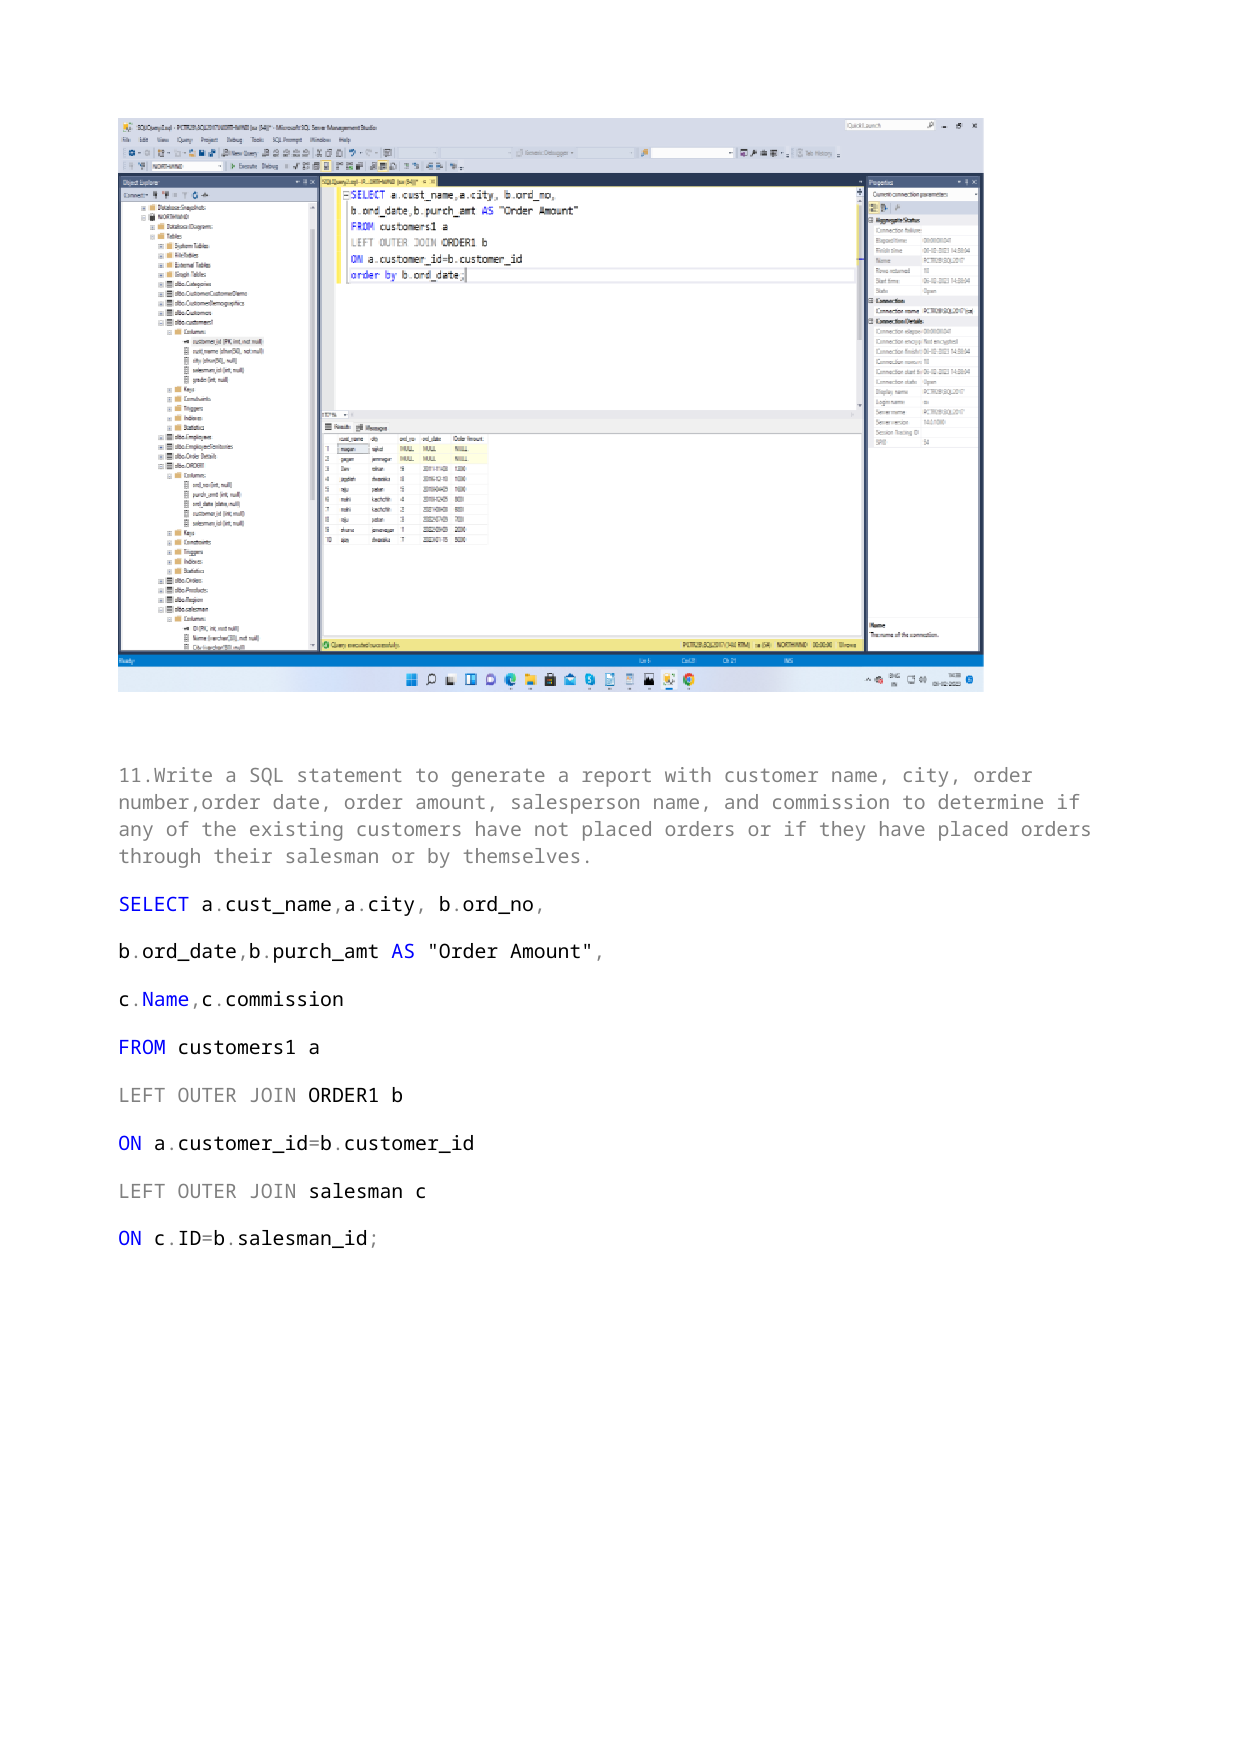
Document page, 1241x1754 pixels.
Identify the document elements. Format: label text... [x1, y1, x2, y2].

text ON a.customer_id=b.customer_id [118, 1129, 1122, 1156]
text FROM customers1 a [118, 1033, 1122, 1060]
text c.Name,c.commission [118, 986, 1122, 1013]
text LEFT OUTER JOIN ORDER1 b [118, 1081, 1122, 1108]
text ON c.ID=b.salesman_id; [118, 1225, 1122, 1252]
text b.ord_date,b.purch_amt AS "Order Amount", [118, 938, 1122, 965]
text LEFT OUTER JOIN salesman c [118, 1177, 1122, 1204]
text SELECT a.cust_name,a.city, b.ord_no, [118, 890, 1122, 917]
text 11.Write a SQL statement to generate a report with customer name, city, order number,order date, order amount, salesperson name, and commission to determine if any of the existing customers have not placed orders or if they have placed orders through their salesman or by themselves. [118, 761, 1122, 869]
